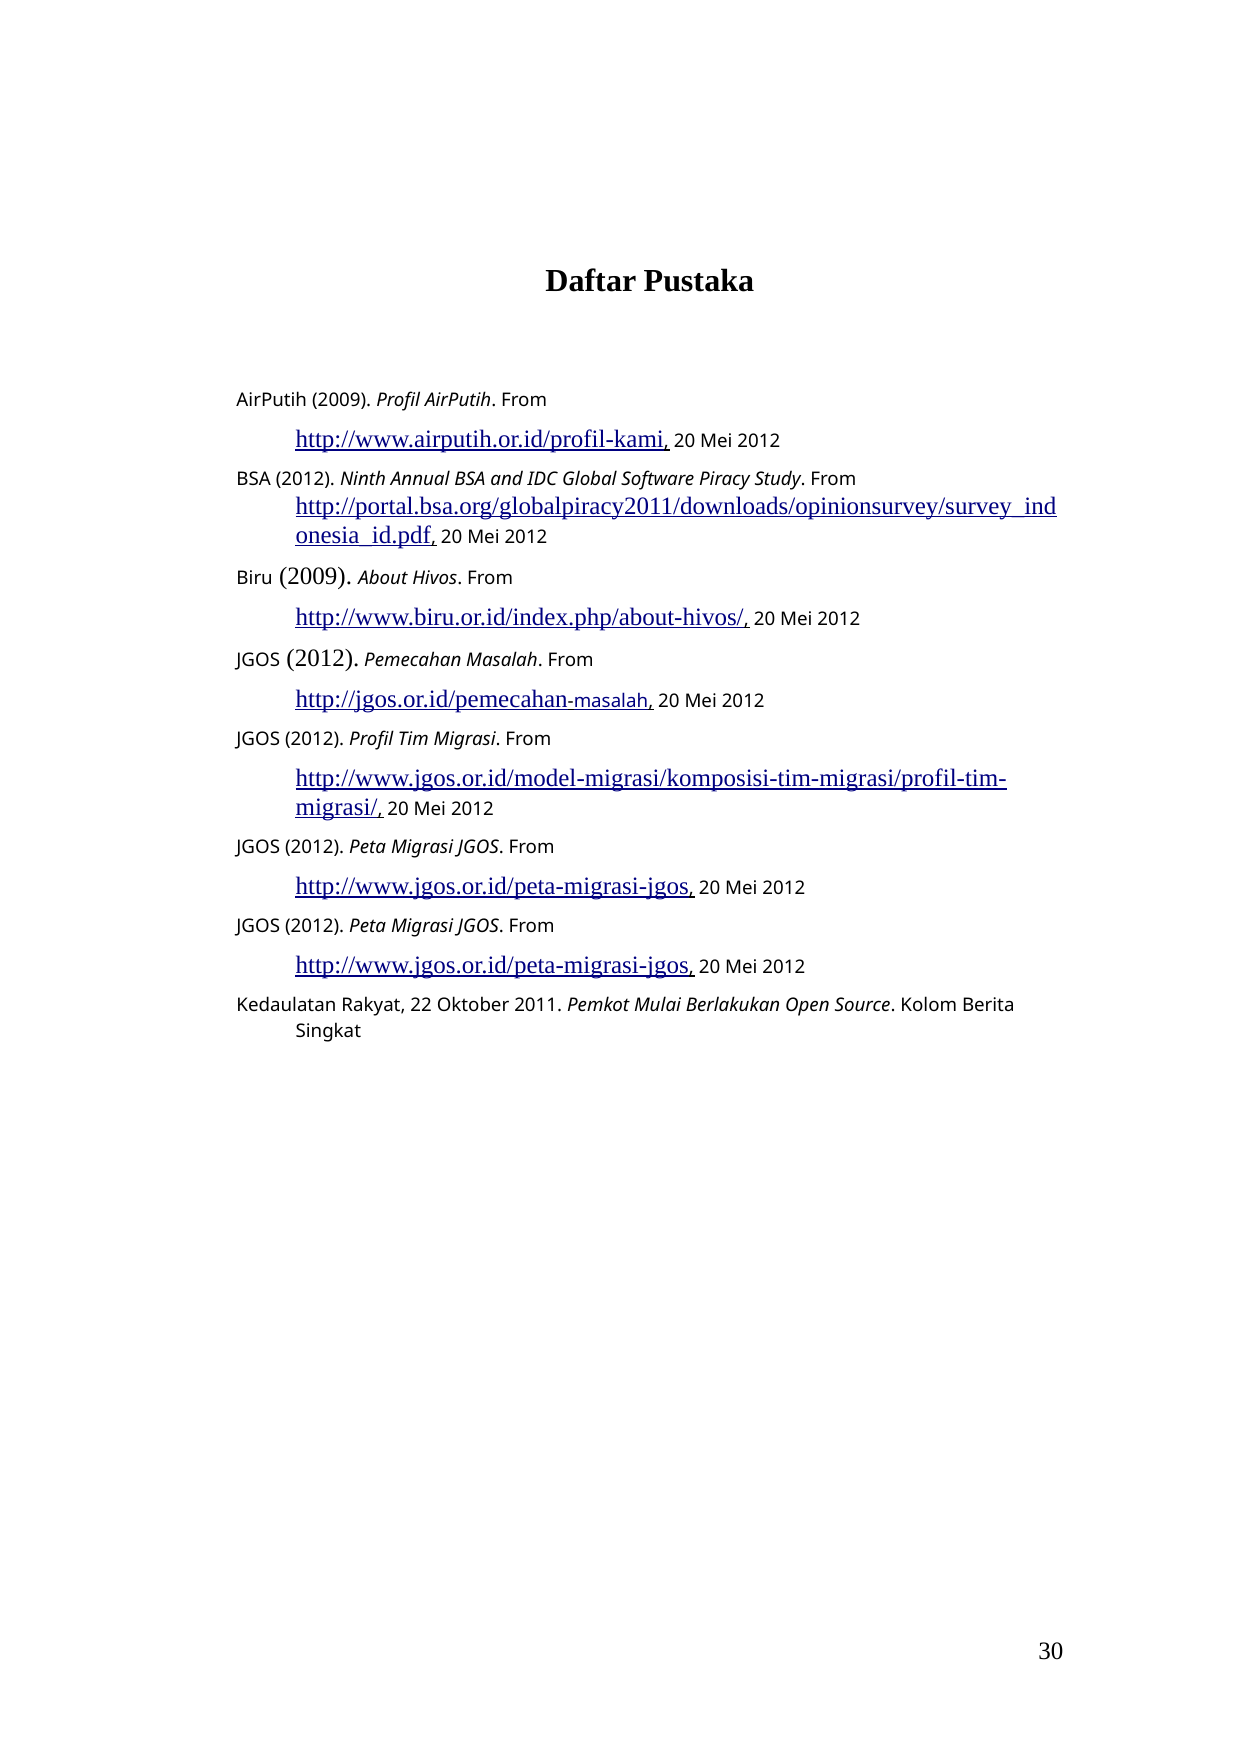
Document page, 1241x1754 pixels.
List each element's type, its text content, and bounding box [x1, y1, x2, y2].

text Biru (2009). About Hivos. From [236, 561, 1063, 589]
text http://jgos.or.id/pemecahan-masalah, 20 Mei 2012 [236, 684, 1063, 713]
text Kedaulatan Rakyat, 22 Oktober 2011. Pemkot Mulai Berlakukan Open Source. Kolom Berita Singkat [236, 991, 1063, 1042]
text JGOS (2012). Peta Migrasi JGOS. From [236, 833, 1063, 859]
text AirPutih (2009). Profil AirPutih. From [236, 386, 1063, 412]
text http://www.jgos.or.id/peta-migrasi-jgos, 20 Mei 2012 [236, 950, 1063, 979]
text JGOS (2012). Pemecahan Masalah. From [236, 643, 1063, 672]
text http://www.biru.or.id/index.php/about-hivos/, 20 Mei 2012 [236, 602, 1063, 631]
text JGOS (2012). Peta Migrasi JGOS. From [236, 912, 1063, 938]
text http://www.airputih.or.id/profil-kami, 20 Mei 2012 [236, 424, 1063, 453]
text BSA (2012). Ninth Annual BSA and IDC Global Software Piracy Study. From http://portal.bsa.org/globalpiracy2011/downloads/opinionsurvey/survey_indonesia_id.pdf, 20 Mei 2012 [236, 465, 1063, 548]
text http://www.jgos.or.id/model-migrasi/komposisi-tim-migrasi/profil-tim-migrasi/, 20 Mei 2012 [236, 763, 1063, 821]
text JGOS (2012). Profil Tim Migrasi. From [236, 725, 1063, 751]
text http://www.jgos.or.id/peta-migrasi-jgos, 20 Mei 2012 [236, 871, 1063, 900]
subtitle Daftar Pustaka [236, 261, 1063, 298]
